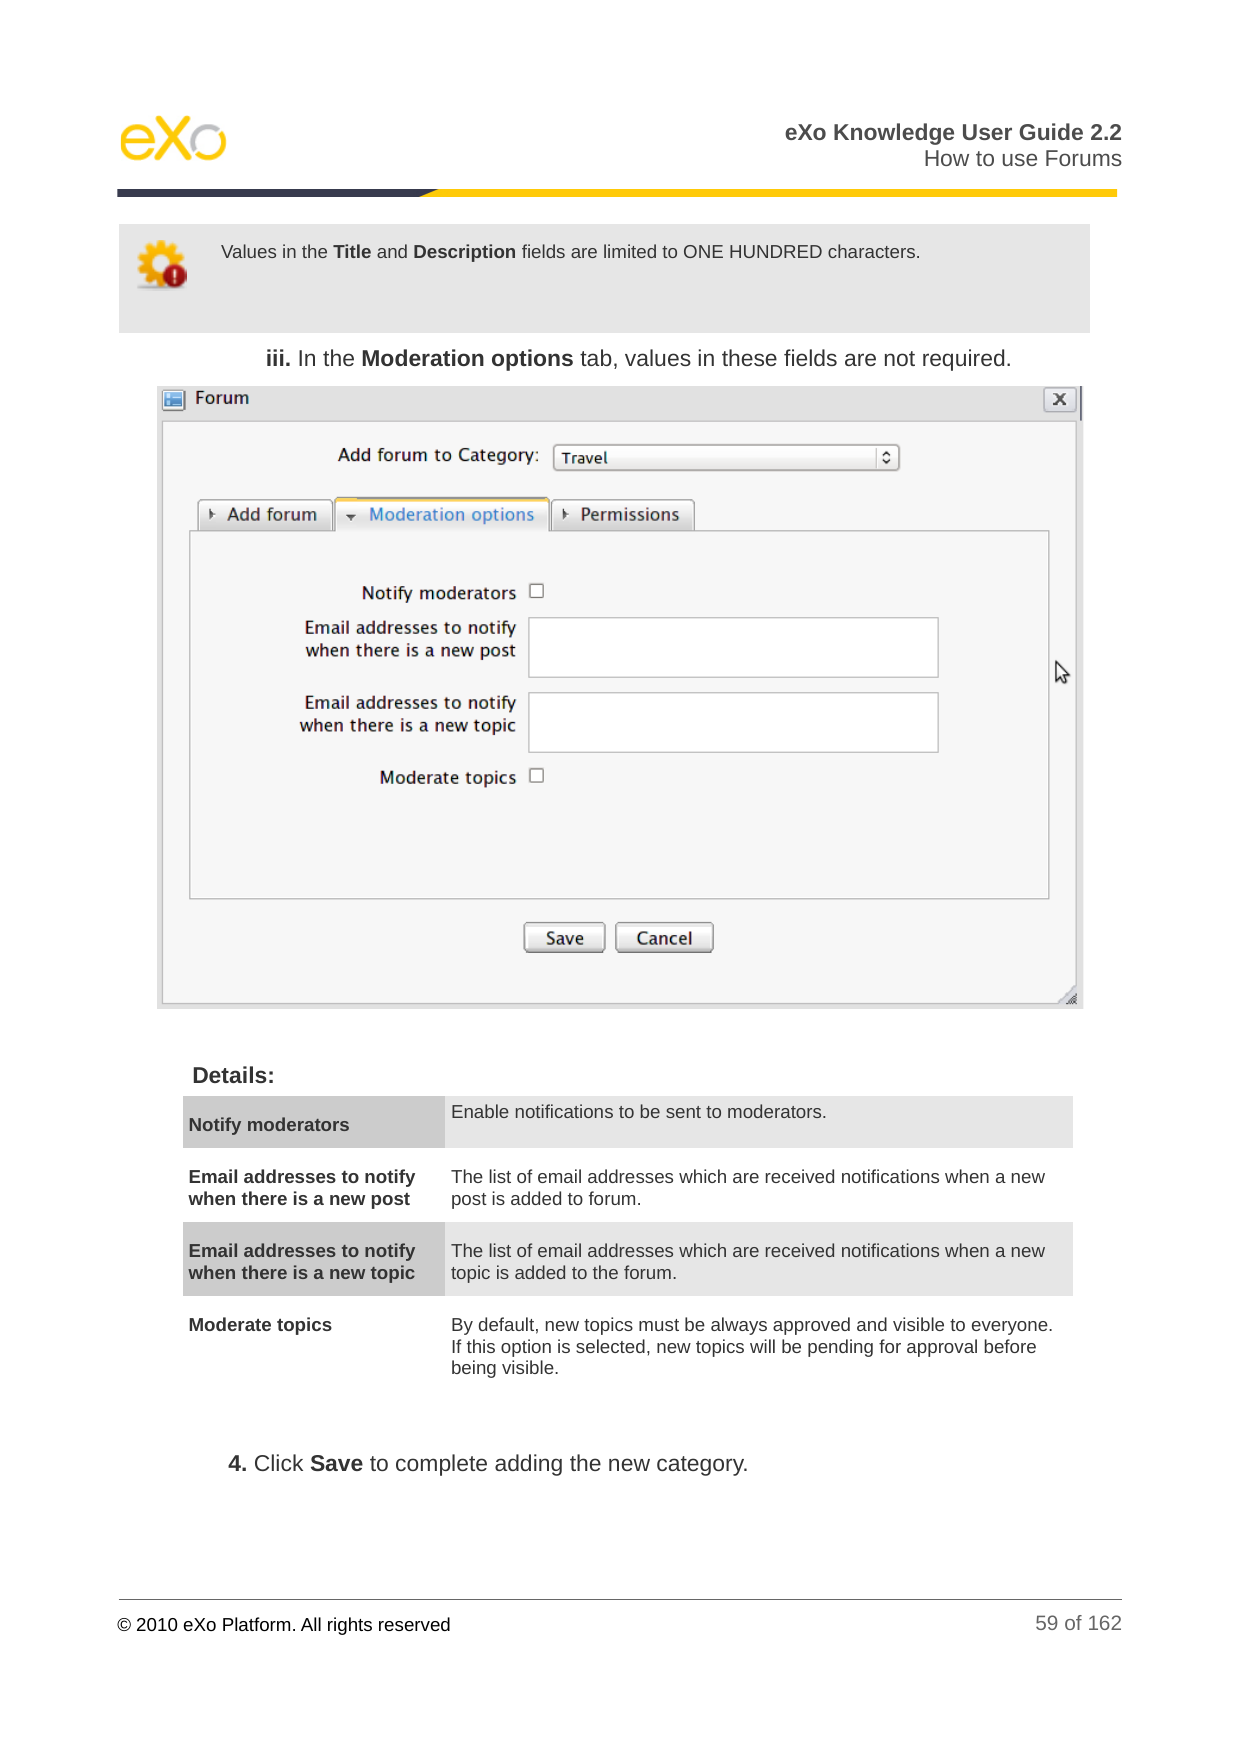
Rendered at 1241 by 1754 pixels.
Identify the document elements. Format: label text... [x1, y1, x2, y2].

table_cell By default, new topics must be always approved and visible to everyone. If this option is selected, new topics will be pending for approval before being visible. [445, 1296, 1073, 1392]
table_cell Email addresses to notify when there is a new post [183, 1148, 445, 1222]
table_header Notify moderators [183, 1096, 445, 1148]
picture [157, 386, 1084, 1009]
table_cell Email addresses to notify when there is a new topic [183, 1222, 445, 1296]
table_header Enable notifications to be sent to moderators. [445, 1096, 1073, 1148]
text Details: [118, 1062, 1122, 1088]
text iii. In the Moderation options tab, values in these fields are not required. [118, 345, 1122, 371]
table_header Values in the Title and Description fields are limited to ONE HUNDRED characters. [215, 224, 1090, 333]
picture [117, 189, 1118, 197]
table_header [119, 224, 215, 333]
list 4. Click Save to complete adding the new category. [228, 1450, 1122, 1476]
picture [136, 240, 187, 291]
table_cell The list of email addresses which are received notifications when a new post is added to forum. [445, 1148, 1073, 1222]
picture [120, 115, 227, 161]
table_cell The list of email addresses which are received notifications when a new topic is added to the forum. [445, 1222, 1073, 1296]
table_cell Moderate topics [183, 1296, 445, 1392]
